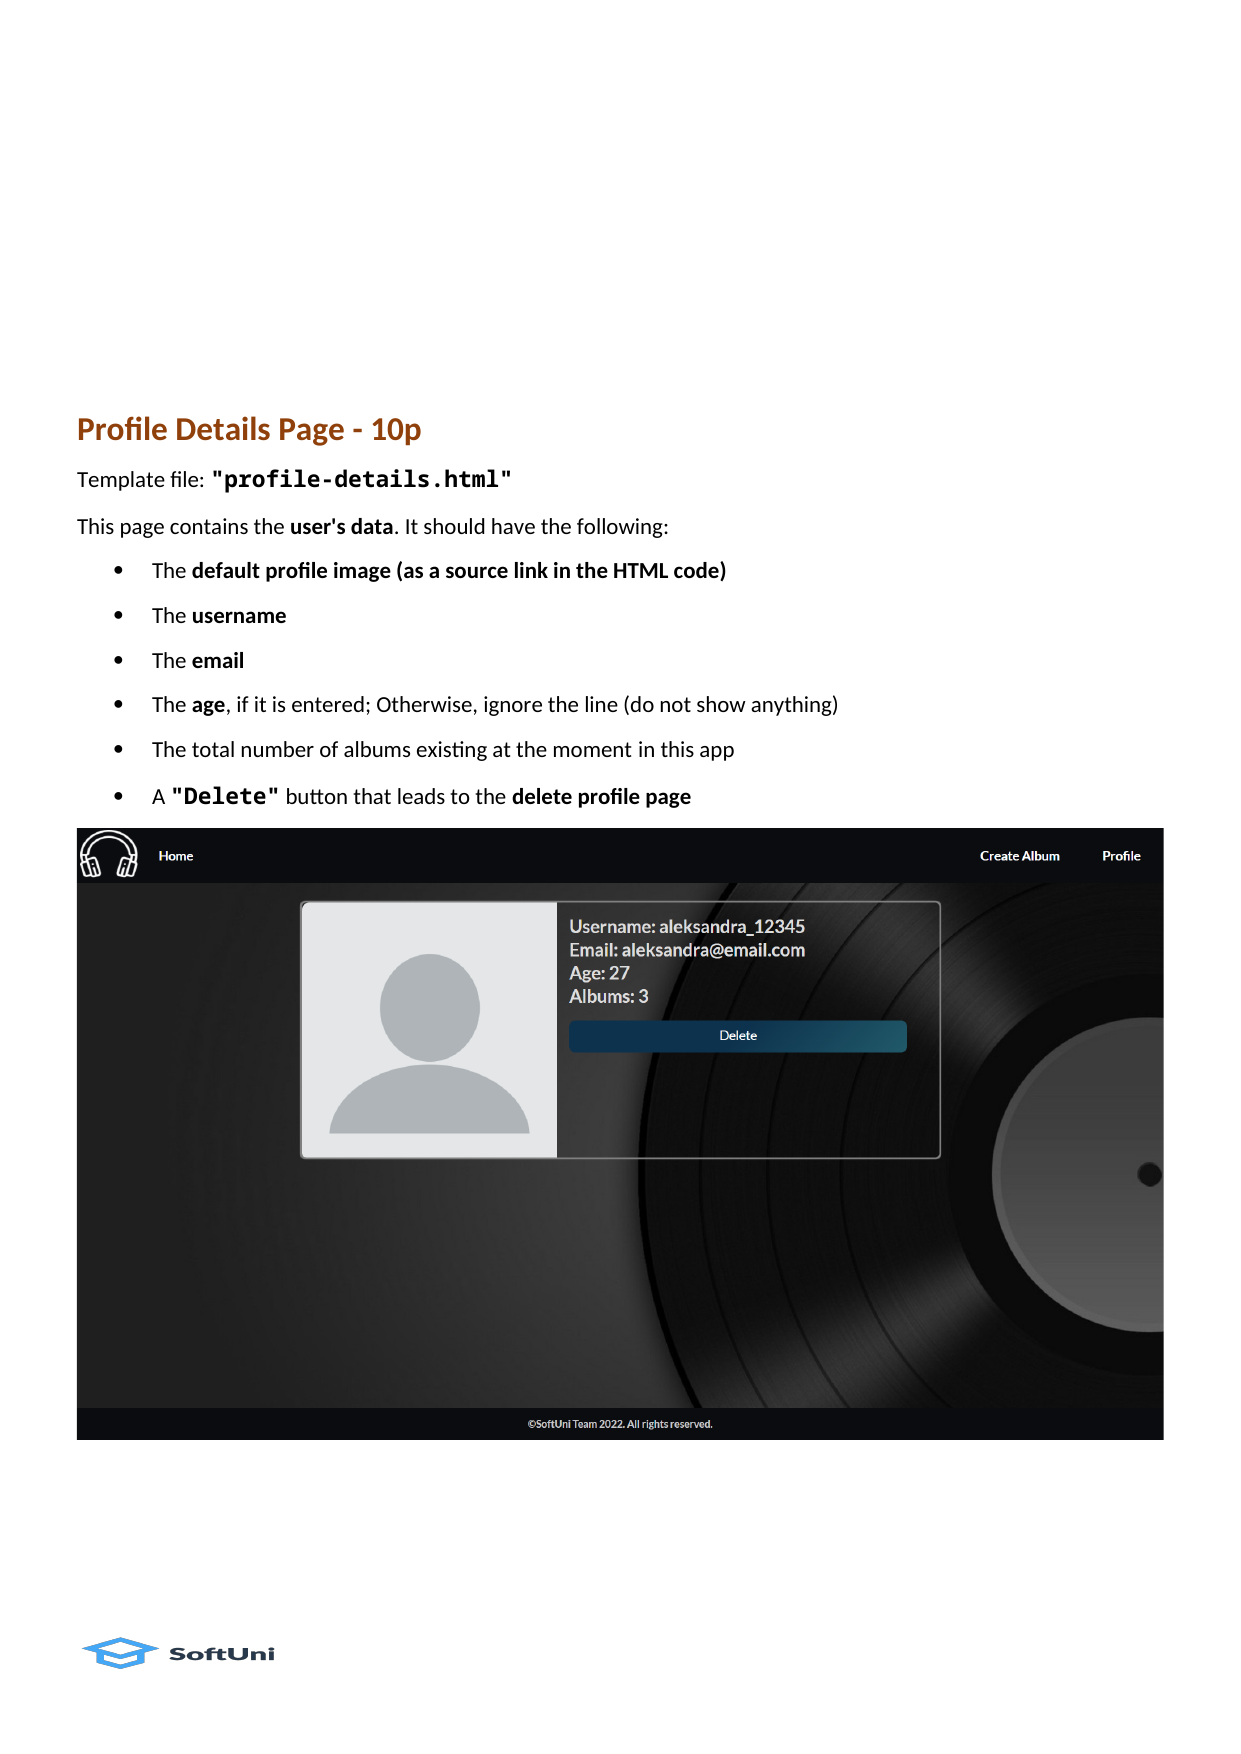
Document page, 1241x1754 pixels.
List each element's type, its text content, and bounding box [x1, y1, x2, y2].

list The age, if it is entered; Otherwise, ignore the line (do not show anything) [114, 691, 1163, 718]
picture [76, 828, 1164, 1440]
text Template file: "profile-details.html" [77, 463, 1163, 494]
list The username [114, 601, 1163, 629]
list The total number of albums existing at the moment in this app [114, 735, 1163, 763]
list A "Delete" button that leads to the delete profile page [114, 780, 1163, 811]
picture [75, 1635, 281, 1672]
subtitle Profile Details Page - 10p [77, 408, 1163, 449]
list The default profile image (as a source link in the HTML code) [114, 556, 1163, 584]
list The email [114, 646, 1163, 674]
text This page contains the user's data. It should have the following: [77, 512, 1163, 540]
